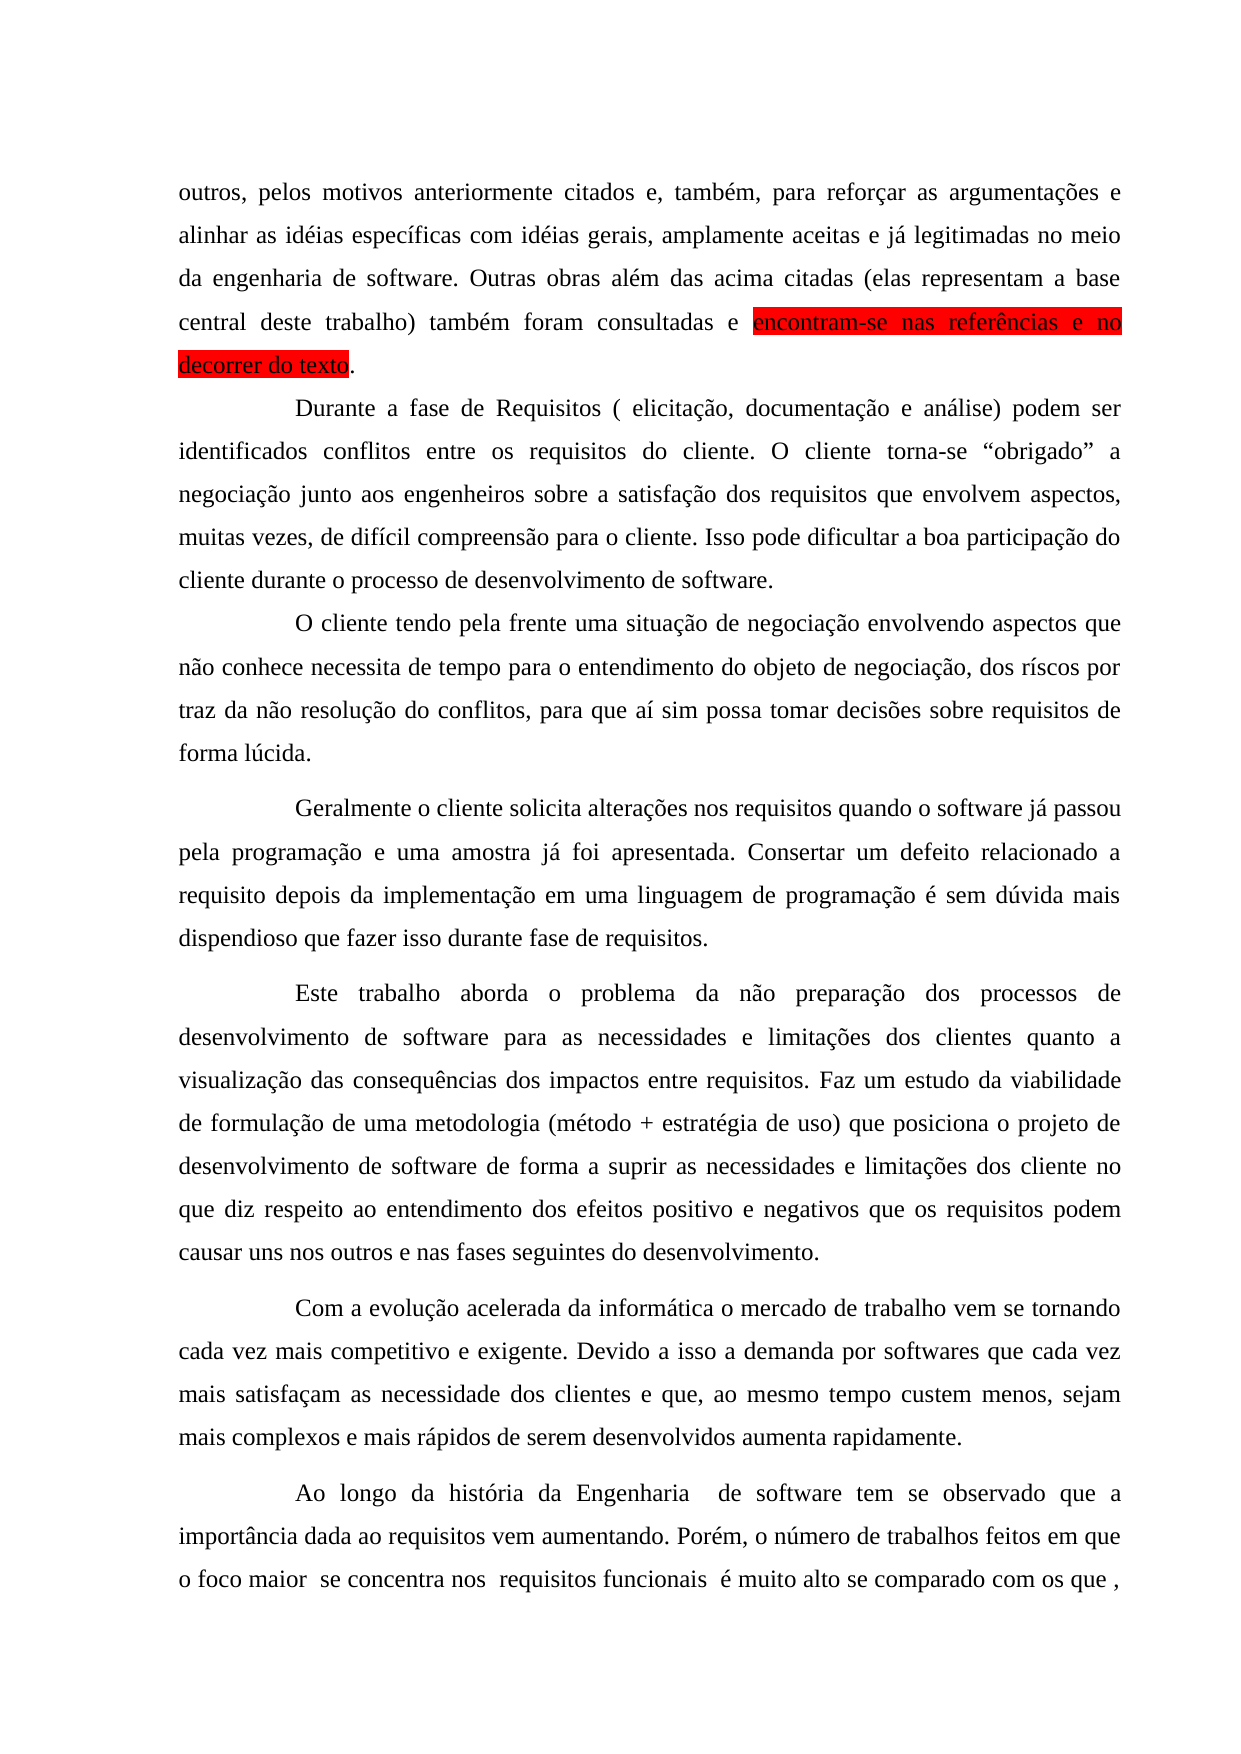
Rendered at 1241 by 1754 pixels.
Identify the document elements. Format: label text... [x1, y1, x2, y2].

text Ao longo da história da Engenharia de software tem se observado que a importância dada ao requisitos vem aumentando. Porém, o número de trabalhos feitos em que o foco maior se concentra nos requisitos funcionais é muito alto se comparado com os que , [178, 1478, 1122, 1593]
text outros, pelos motivos anteriormente citados e, também, para reforçar as argumentações e alinhar as idéias específicas com idéias gerais, amplamente aceitas e já legitimadas no meio da engenharia de software. Outras obras além das acima citadas (elas representam a base central deste trabalho) também foram consultadas e encontram-se nas referências e no decorrer do texto. [178, 177, 1122, 378]
text Com a evolução acelerada da informática o mercado de trabalho vem se tornando cada vez mais competitivo e exigente. Devido a isso a demanda por softwares que cada vez mais satisfaçam as necessidade dos clientes e que, ao mesmo tempo custem menos, sejam mais complexos e mais rápidos de serem desenvolvidos aumenta rapidamente. [178, 1293, 1122, 1451]
text Este trabalho aborda o problema da não preparação dos processos de desenvolvimento de software para as necessidades e limitações dos clientes quanto a visualização das consequências dos impactos entre requisitos. Faz um estudo da viabilidade de formulação de uma metodologia (método + estratégia de uso) que posiciona o projeto de desenvolvimento de software de forma a suprir as necessidades e limitações dos cliente no que diz respeito ao entendimento dos efeitos positivo e negativos que os requisitos podem causar uns nos outros e nas fases seguintes do desenvolvimento. [178, 978, 1122, 1266]
text O cliente tendo pela frente uma situação de negociação envolvendo aspectos que não conhece necessita de tempo para o entendimento do objeto de negociação, dos ríscos por traz da não resolução do conflitos, para que aí sim possa tomar decisões sobre requisitos de forma lúcida. [178, 608, 1122, 767]
text Geralmente o cliente solicita alterações nos requisitos quando o software já passou pela programação e uma amostra já foi apresentada. Consertar um defeito relacionado a requisito depois da implementação em uma linguagem de programação é sem dúvida mais dispendioso que fazer isso durante fase de requisitos. [178, 793, 1122, 952]
text Durante a fase de Requisitos ( elicitação, documentação e análise) podem ser identificados conflitos entre os requisitos do cliente. O cliente torna-se “obrigado” a negociação junto aos engenheiros sobre a satisfação dos requisitos que envolvem aspectos, muitas vezes, de difícil compreensão para o cliente. Isso pode dificultar a boa participação do cliente durante o processo de desenvolvimento de software. [178, 393, 1122, 594]
